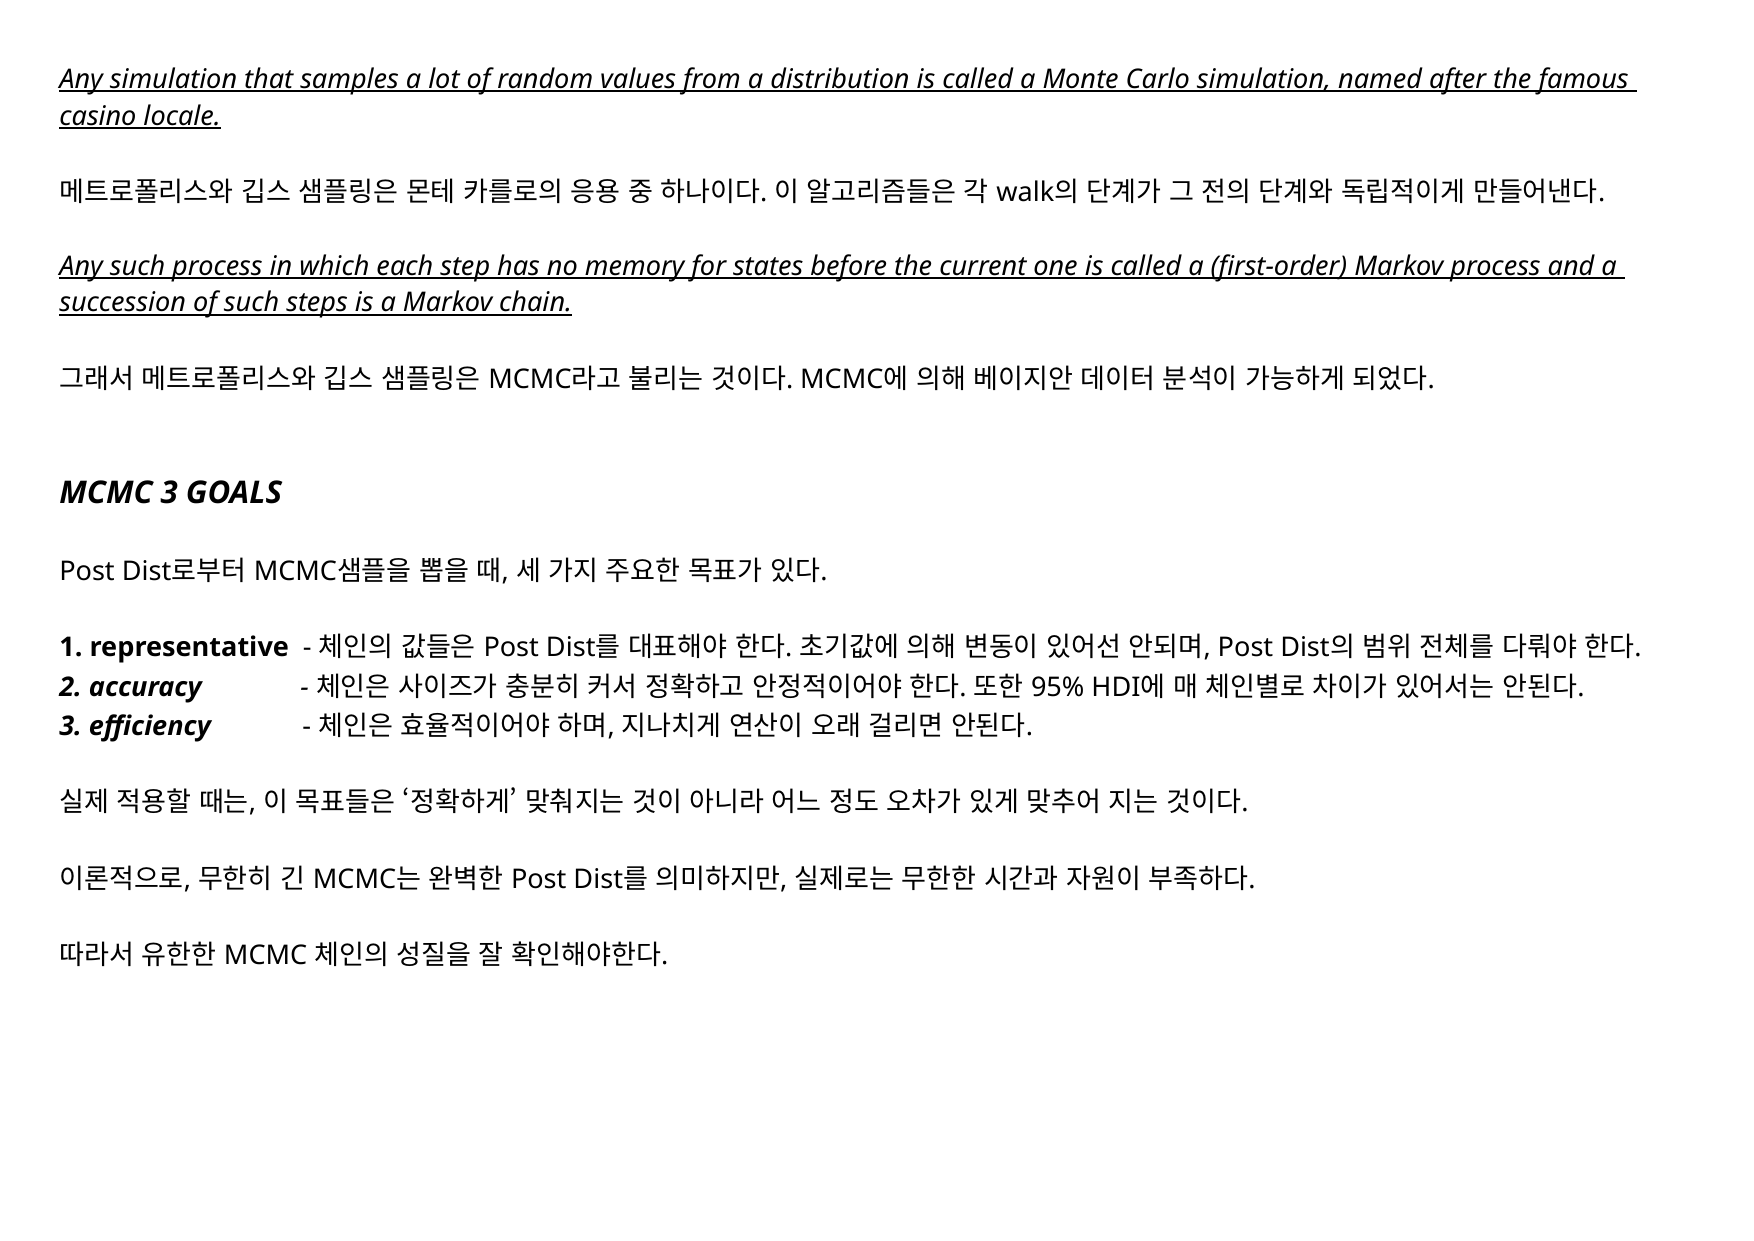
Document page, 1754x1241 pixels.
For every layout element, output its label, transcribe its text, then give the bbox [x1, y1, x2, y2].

text Any such process in which each step has no memory for states before the current one is called a (first-order) Markov process and a succession of such steps is a Markov chain. [59, 246, 1695, 320]
text MCMC 3 GOALS [59, 470, 1695, 512]
text 메트로폴리스와 깁스 샘플링은 몬테 카를로의 응용 중 하나이다. 이 알고리즘들은 각 walk의 단계가 그 전의 단계와 독립적이게 만들어낸다. [59, 170, 1695, 209]
text 1. representative - 체인의 값들은 Post Dist를 대표해야 한다. 초기값에 의해 변동이 있어선 안되며, Post Dist의 범위 전체를 다뤄야 한다. [59, 625, 1695, 665]
text 따라서 유한한 MCMC 체인의 성질을 잘 확인해야한다. [59, 933, 1695, 972]
text Post Dist로부터 MCMC샘플을 뽑을 때, 세 가지 주요한 목표가 있다. [59, 549, 1695, 588]
text 2. accuracy - 체인은 사이즈가 충분히 커서 정확하고 안정적이어야 한다. 또한 95% HDI에 매 체인별로 차이가 있어서는 안된다. [59, 665, 1695, 704]
text 3. efficiency - 체인은 효율적이어야 하며, 지나치게 연산이 오래 걸리면 안된다. [59, 704, 1695, 743]
text Any simulation that samples a lot of random values from a distribution is called a Monte Carlo simulation, named after the famous casino locale. [59, 59, 1695, 133]
text 그래서 메트로폴리스와 깁스 샘플링은 MCMC라고 불리는 것이다. MCMC에 의해 베이지안 데이터 분석이 가능하게 되었다. [59, 357, 1695, 396]
text 이론적으로, 무한히 긴 MCMC는 완벽한 Post Dist를 의미하지만, 실제로는 무한한 시간과 자원이 부족하다. [59, 857, 1695, 896]
text 실제 적용할 때는, 이 목표들은 ‘정확하게’ 맞춰지는 것이 아니라 어느 정도 오차가 있게 맞추어 지는 것이다. [59, 780, 1695, 820]
